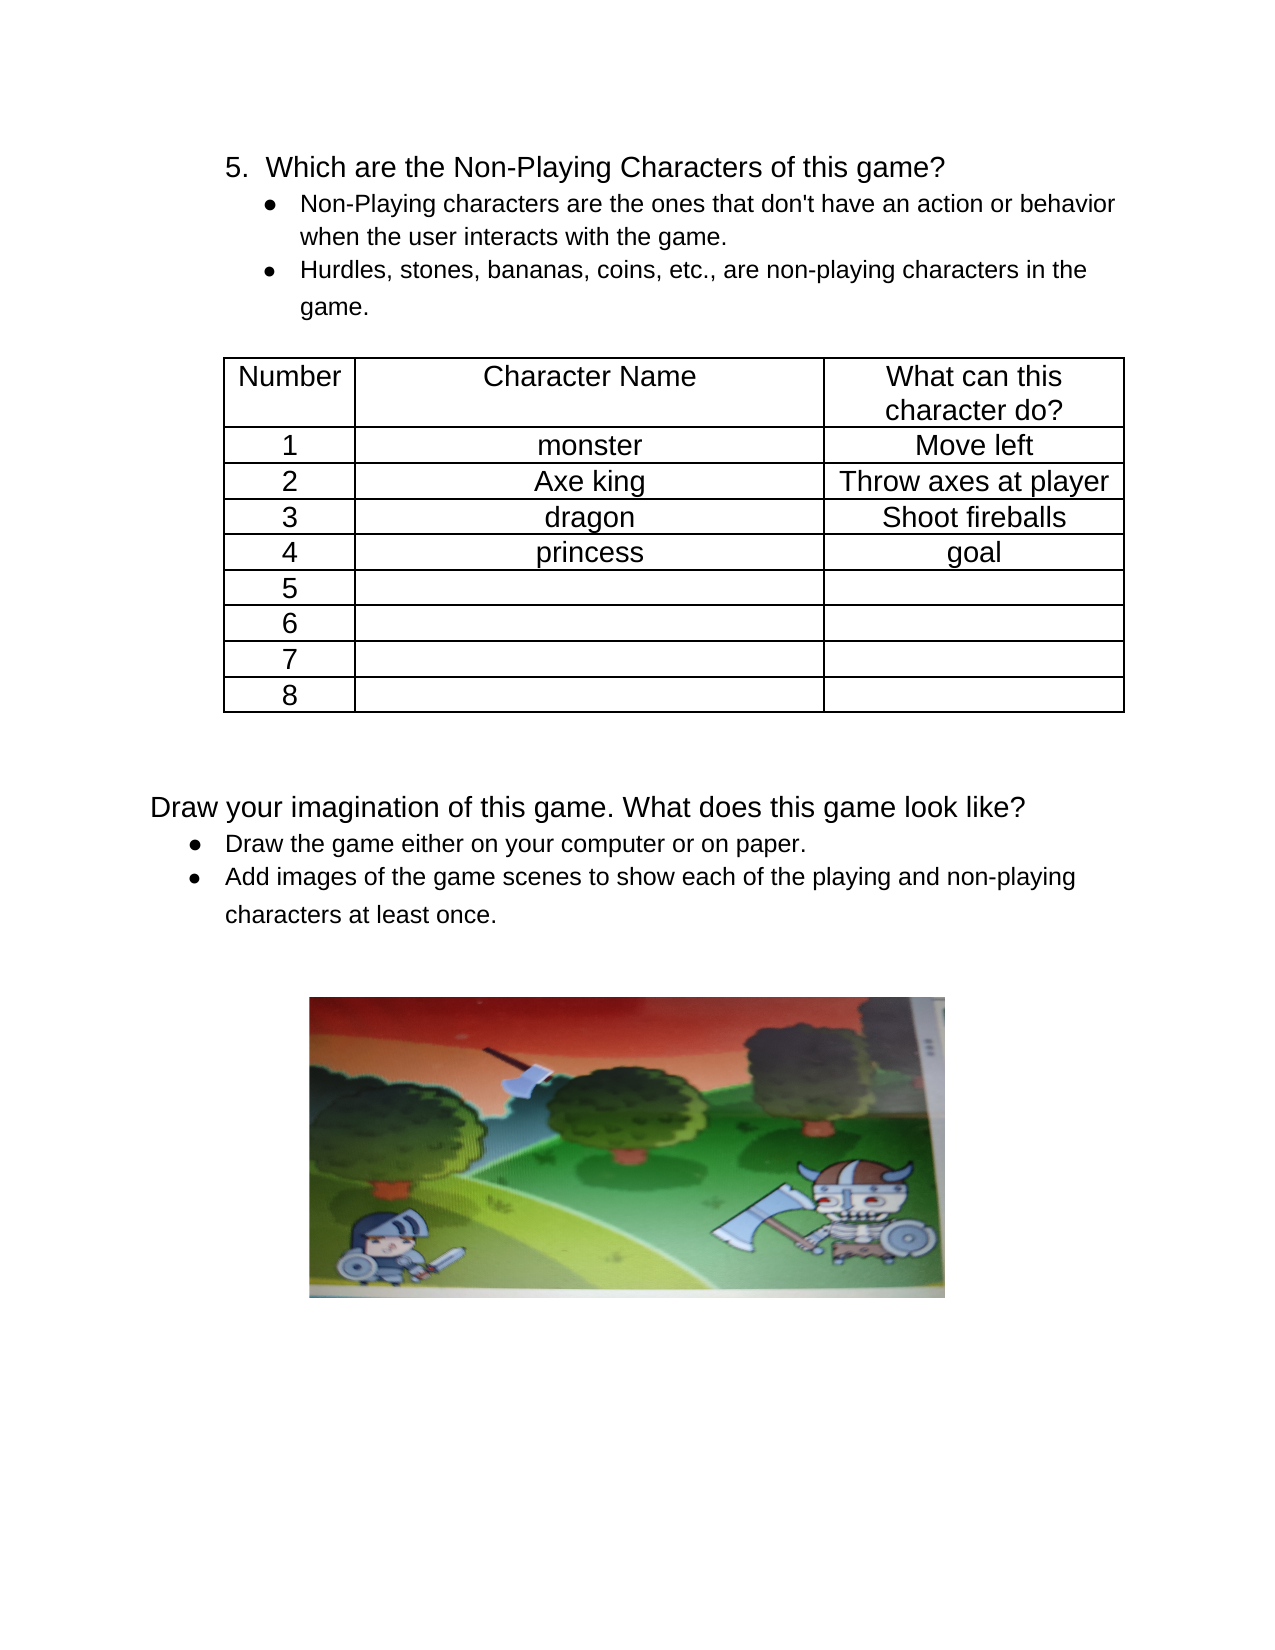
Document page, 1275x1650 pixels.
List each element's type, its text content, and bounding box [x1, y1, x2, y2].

table_cell [825, 571, 1123, 604]
list Draw the game either on your computer or on paper. [187, 829, 1125, 858]
table_cell 1 [225, 428, 354, 462]
table_cell Axe king [356, 464, 823, 497]
table_cell princess [356, 535, 823, 569]
table_cell Move left [825, 428, 1123, 462]
table_cell goal [825, 535, 1123, 569]
list 5. Which are the Non-Playing Characters of this game? [187, 150, 1125, 183]
picture [309, 997, 945, 1298]
table_header What can this character do? [825, 359, 1123, 426]
table_cell 5 [225, 571, 354, 604]
table_header Character Name [356, 359, 823, 426]
table_cell 8 [225, 678, 354, 711]
list Add images of the game scenes to show each of the playing and non-playing characters at least once. [187, 862, 1125, 929]
table_cell 3 [225, 500, 354, 533]
table_header Number [225, 359, 354, 426]
table_cell 2 [225, 464, 354, 497]
table_cell [356, 642, 823, 676]
table_cell [825, 606, 1123, 640]
table_cell 4 [225, 535, 354, 569]
table_cell 6 [225, 606, 354, 640]
table_cell 7 [225, 642, 354, 676]
table_cell [356, 606, 823, 640]
table_cell [356, 678, 823, 711]
table_cell [825, 678, 1123, 711]
table_cell Shoot fireballs [825, 500, 1123, 533]
table_cell monster [356, 428, 823, 462]
list Hurdles, stones, bananas, coins, etc., are non-playing characters in the game. [262, 254, 1125, 322]
table_cell [356, 571, 823, 604]
list Non-Playing characters are the ones that don't have an action or behavior when the user interacts with the game. [262, 188, 1125, 250]
table_cell dragon [356, 500, 823, 533]
table_cell [825, 642, 1123, 676]
text Draw your imagination of this game. What does this game look like? [150, 790, 1125, 824]
table_cell Throw axes at player [825, 464, 1123, 497]
